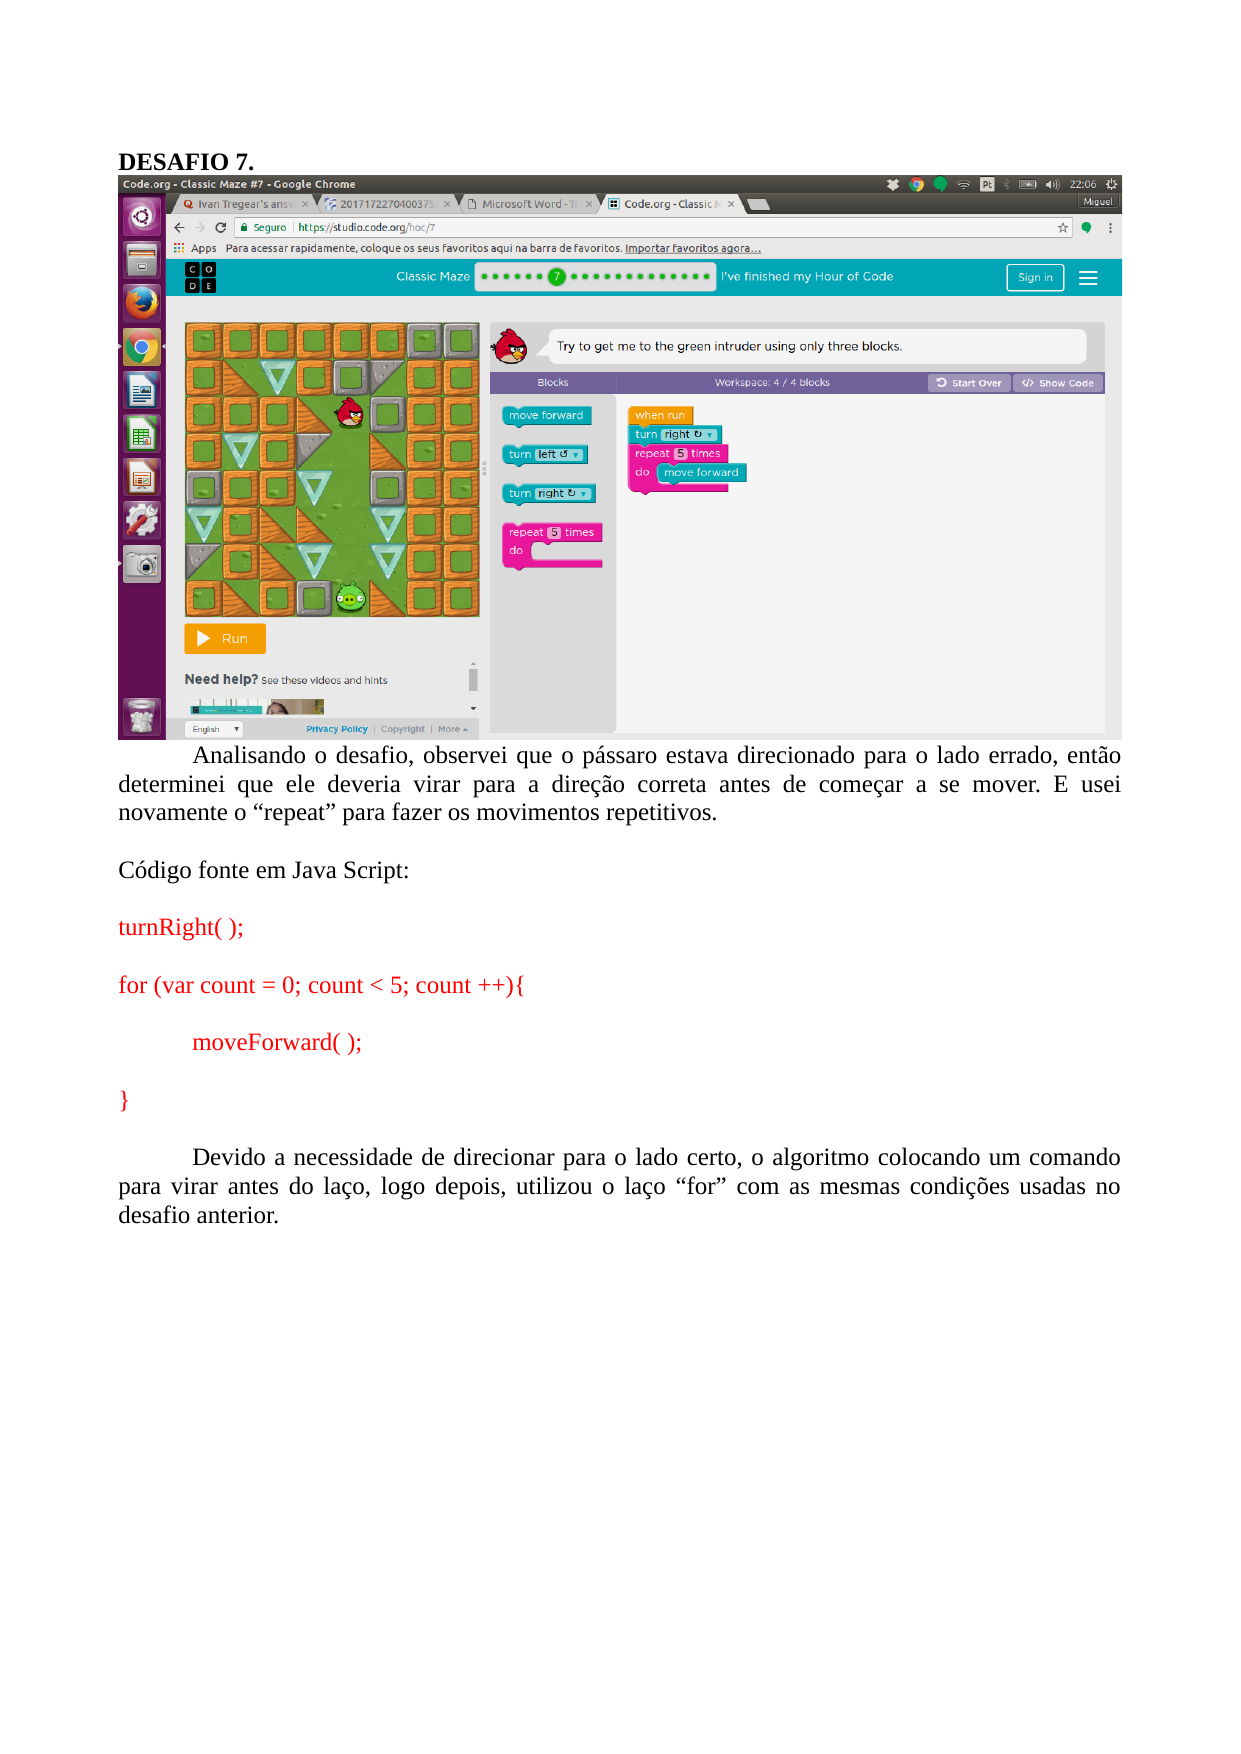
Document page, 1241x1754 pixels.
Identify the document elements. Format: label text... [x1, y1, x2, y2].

text DESAFIO 7. [118, 147, 1122, 175]
text Analisando o desafio, observei que o pássaro estava direcionado para o lado errado, então determinei que ele deveria virar para a direção correta antes de começar a se mover. E usei novamente o “repeat” para fazer os movimentos repetitivos. [118, 740, 1122, 826]
text turnRight( ); [118, 912, 1122, 941]
text moveForward( ); [118, 1027, 1122, 1056]
text for (var count = 0; count < 5; count ++){ [118, 970, 1122, 999]
text Devido a necessidade de direcionar para o lado certo, o algoritmo colocando um comando para virar antes do laço, logo depois, utilizou o laço “for” com as mesmas condições usadas no desafio anterior. [118, 1142, 1122, 1229]
picture [118, 175, 1123, 740]
text Código fonte em Java Script: [118, 855, 1122, 884]
text } [118, 1085, 1122, 1114]
